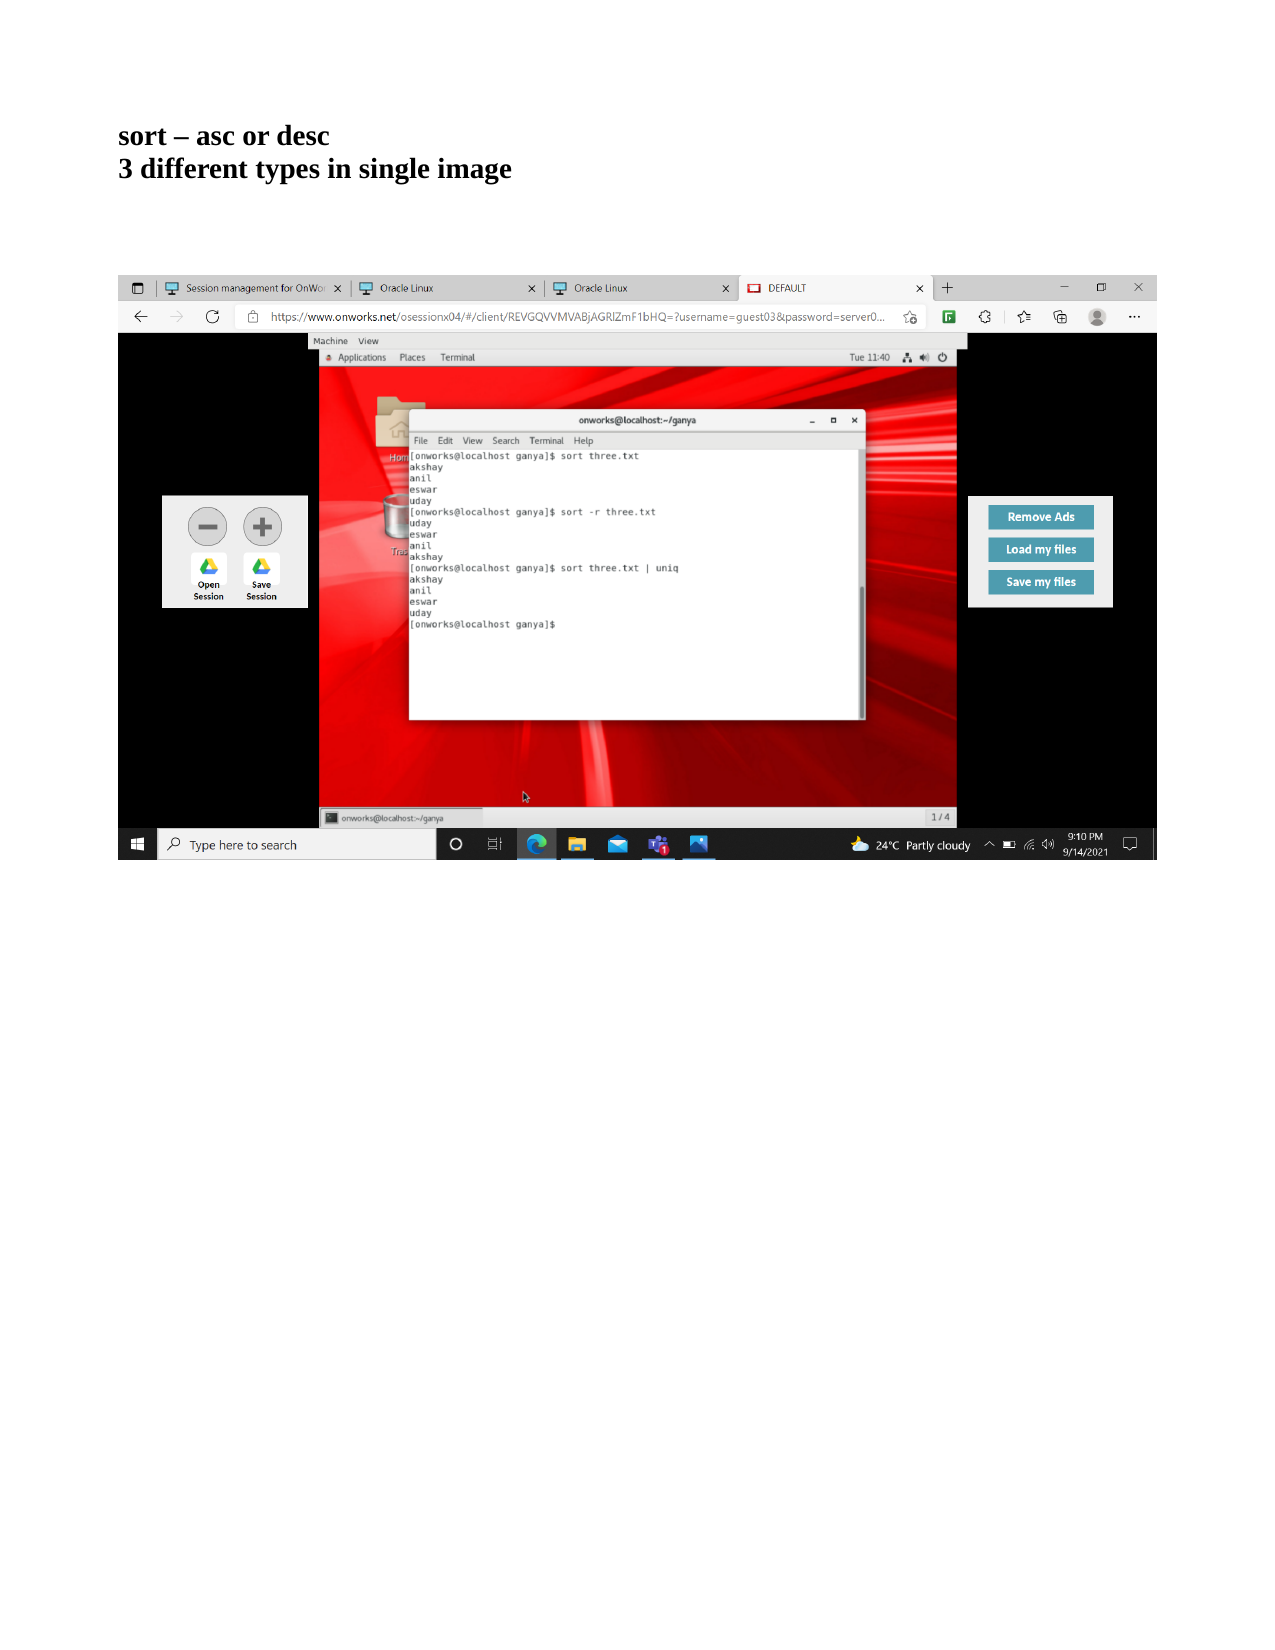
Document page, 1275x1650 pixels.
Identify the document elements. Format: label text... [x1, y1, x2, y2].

text 3 different types in single image [118, 152, 1157, 185]
text sort – asc or desc [118, 118, 1157, 152]
picture [118, 275, 1157, 860]
